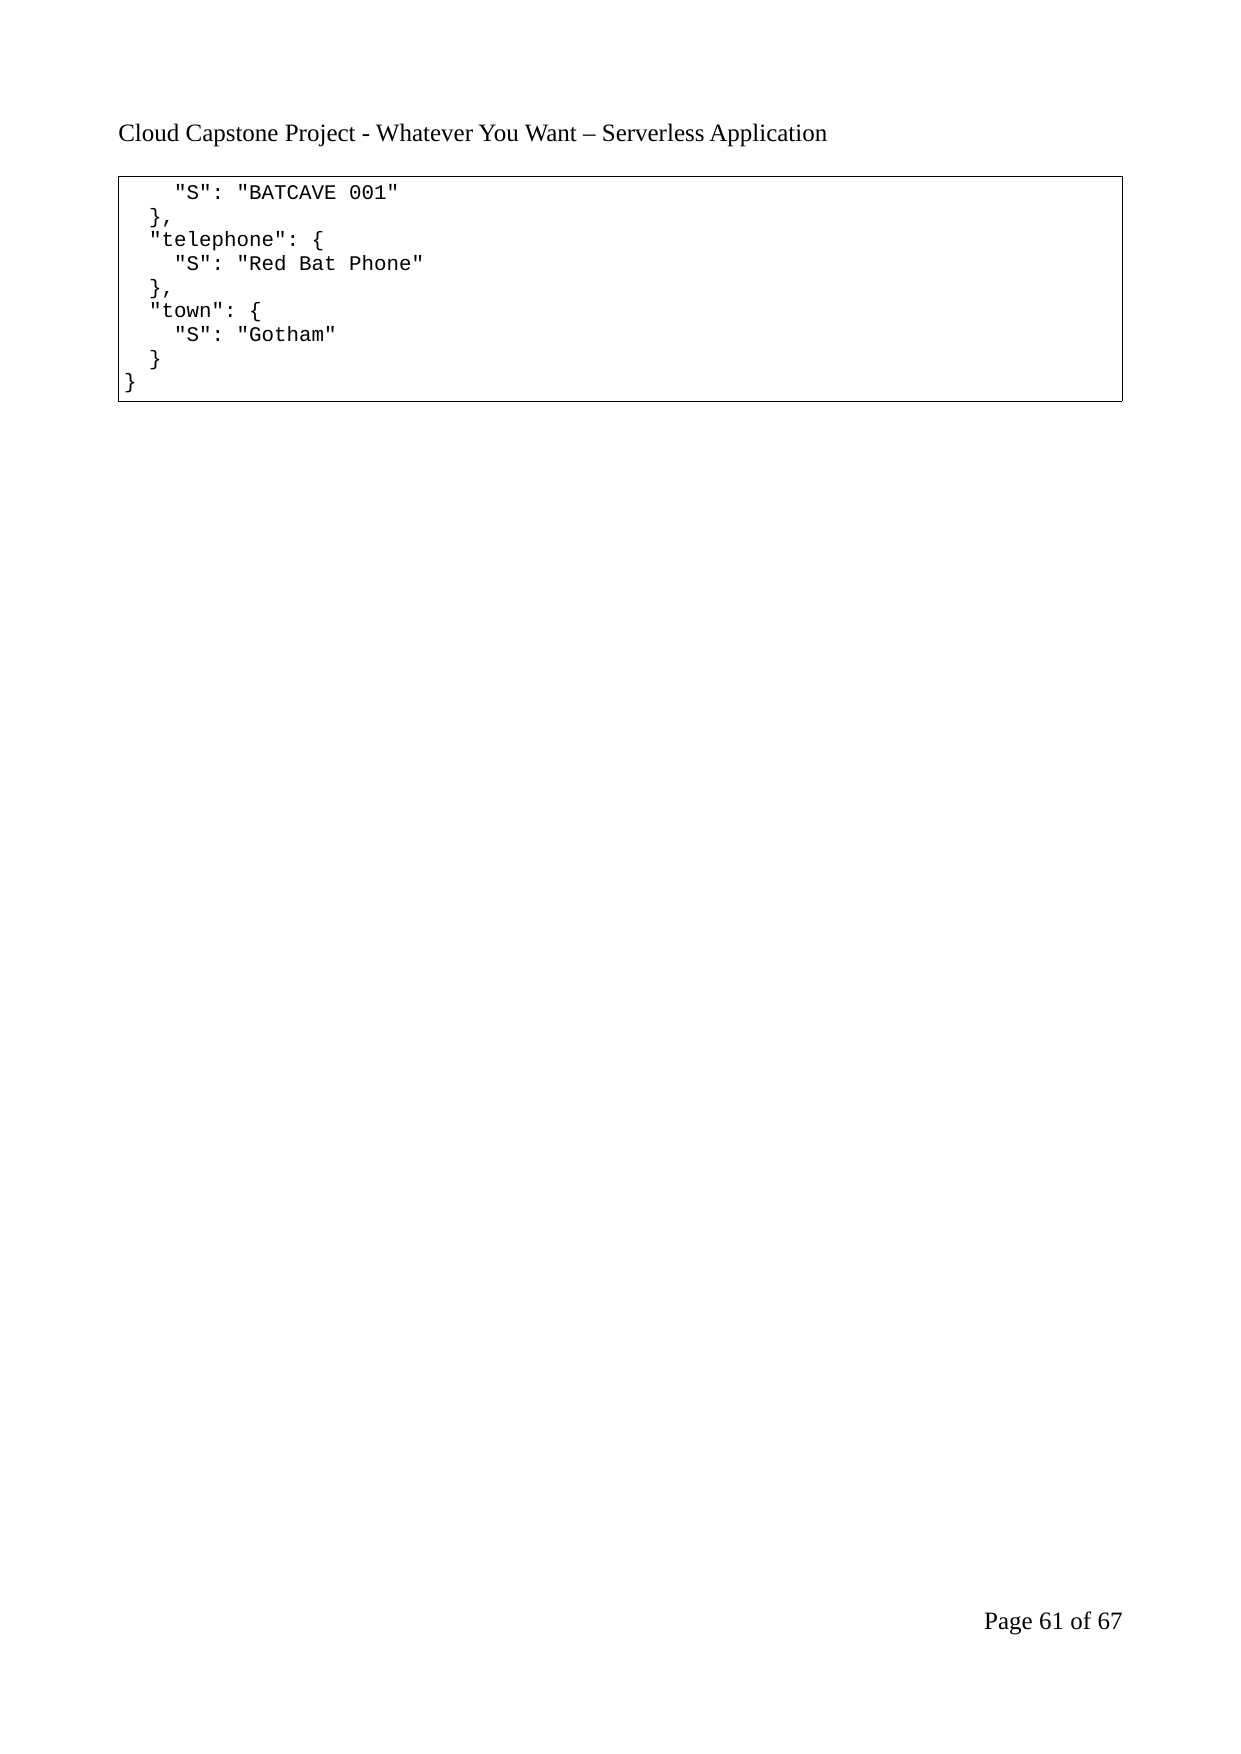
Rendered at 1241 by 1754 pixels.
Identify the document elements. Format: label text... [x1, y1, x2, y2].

table_cell "S": "BATCAVE 001" }, "telephone": { "S": "Red Bat Phone" }, "town": { "S": "Gotham" } } [119, 177, 1122, 401]
